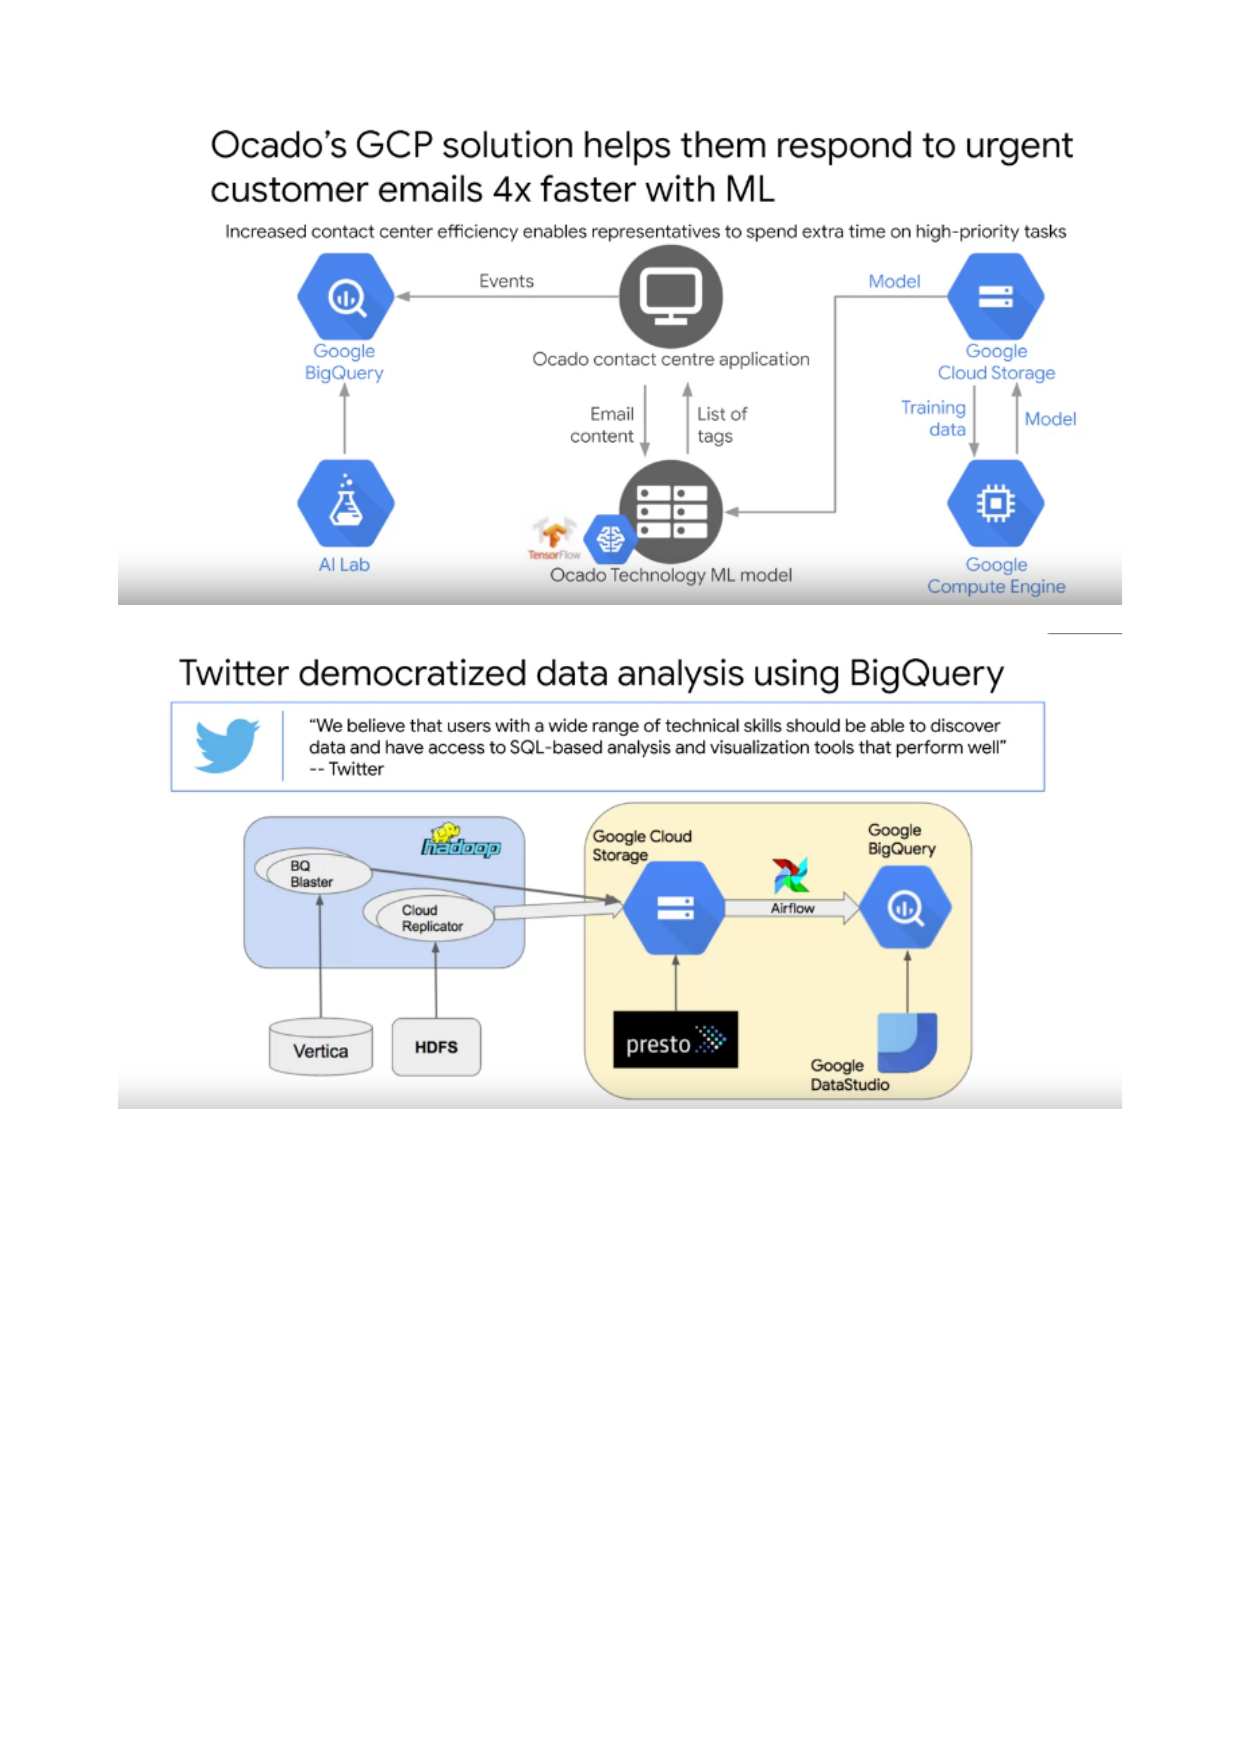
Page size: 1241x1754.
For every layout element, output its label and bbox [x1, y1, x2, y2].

picture [118, 118, 1123, 605]
picture [118, 633, 1123, 1109]
